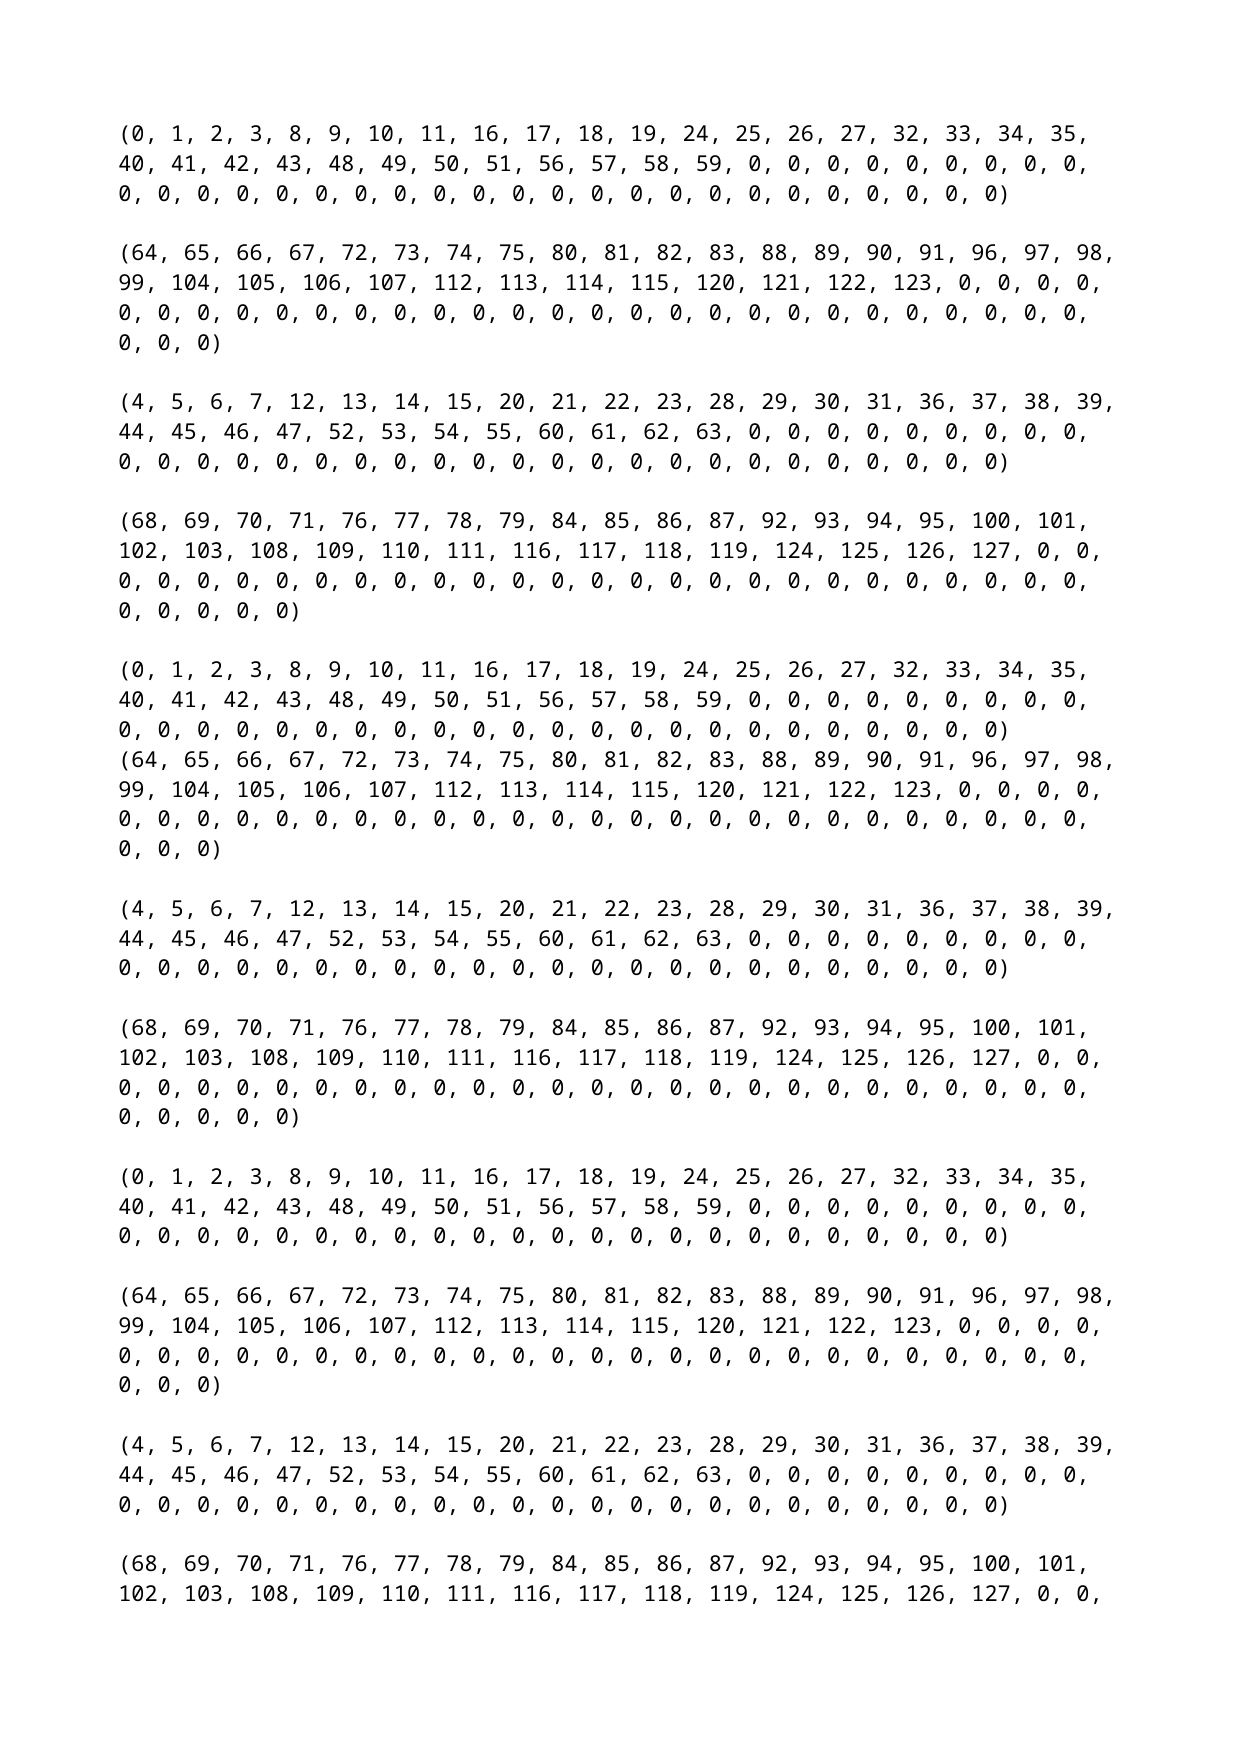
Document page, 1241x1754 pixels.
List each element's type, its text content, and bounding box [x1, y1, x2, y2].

text (4, 5, 6, 7, 12, 13, 14, 15, 20, 21, 22, 23, 28, 29, 30, 31, 36, 37, 38, 39, 44, 45, 46, 47, 52, 53, 54, 55, 60, 61, 62, 63, 0, 0, 0, 0, 0, 0, 0, 0, 0, 0, 0, 0, 0, 0, 0, 0, 0, 0, 0, 0, 0, 0, 0, 0, 0, 0, 0, 0, 0, 0, 0, 0) [118, 893, 1122, 982]
text (64, 65, 66, 67, 72, 73, 74, 75, 80, 81, 82, 83, 88, 89, 90, 91, 96, 97, 98, 99, 104, 105, 106, 107, 112, 113, 114, 115, 120, 121, 122, 123, 0, 0, 0, 0, 0, 0, 0, 0, 0, 0, 0, 0, 0, 0, 0, 0, 0, 0, 0, 0, 0, 0, 0, 0, 0, 0, 0, 0, 0, 0, 0, 0) [118, 744, 1122, 863]
text (4, 5, 6, 7, 12, 13, 14, 15, 20, 21, 22, 23, 28, 29, 30, 31, 36, 37, 38, 39, 44, 45, 46, 47, 52, 53, 54, 55, 60, 61, 62, 63, 0, 0, 0, 0, 0, 0, 0, 0, 0, 0, 0, 0, 0, 0, 0, 0, 0, 0, 0, 0, 0, 0, 0, 0, 0, 0, 0, 0, 0, 0, 0, 0) [118, 1429, 1122, 1518]
text (0, 1, 2, 3, 8, 9, 10, 11, 16, 17, 18, 19, 24, 25, 26, 27, 32, 33, 34, 35, 40, 41, 42, 43, 48, 49, 50, 51, 56, 57, 58, 59, 0, 0, 0, 0, 0, 0, 0, 0, 0, 0, 0, 0, 0, 0, 0, 0, 0, 0, 0, 0, 0, 0, 0, 0, 0, 0, 0, 0, 0, 0, 0, 0) [118, 118, 1122, 207]
text (0, 1, 2, 3, 8, 9, 10, 11, 16, 17, 18, 19, 24, 25, 26, 27, 32, 33, 34, 35, 40, 41, 42, 43, 48, 49, 50, 51, 56, 57, 58, 59, 0, 0, 0, 0, 0, 0, 0, 0, 0, 0, 0, 0, 0, 0, 0, 0, 0, 0, 0, 0, 0, 0, 0, 0, 0, 0, 0, 0, 0, 0, 0, 0) [118, 1161, 1122, 1250]
text (64, 65, 66, 67, 72, 73, 74, 75, 80, 81, 82, 83, 88, 89, 90, 91, 96, 97, 98, 99, 104, 105, 106, 107, 112, 113, 114, 115, 120, 121, 122, 123, 0, 0, 0, 0, 0, 0, 0, 0, 0, 0, 0, 0, 0, 0, 0, 0, 0, 0, 0, 0, 0, 0, 0, 0, 0, 0, 0, 0, 0, 0, 0, 0) [118, 237, 1122, 356]
text (0, 1, 2, 3, 8, 9, 10, 11, 16, 17, 18, 19, 24, 25, 26, 27, 32, 33, 34, 35, 40, 41, 42, 43, 48, 49, 50, 51, 56, 57, 58, 59, 0, 0, 0, 0, 0, 0, 0, 0, 0, 0, 0, 0, 0, 0, 0, 0, 0, 0, 0, 0, 0, 0, 0, 0, 0, 0, 0, 0, 0, 0, 0, 0) [118, 654, 1122, 744]
text (68, 69, 70, 71, 76, 77, 78, 79, 84, 85, 86, 87, 92, 93, 94, 95, 100, 101, 102, 103, 108, 109, 110, 111, 116, 117, 118, 119, 124, 125, 126, 127, 0, 0, 0, 0, 0, 0, 0, 0, 0, 0, 0, 0, 0, 0, 0, 0, 0, 0, 0, 0, 0, 0, 0, 0, 0, 0, 0, 0, 0, 0, 0, 0) [118, 505, 1122, 624]
text (4, 5, 6, 7, 12, 13, 14, 15, 20, 21, 22, 23, 28, 29, 30, 31, 36, 37, 38, 39, 44, 45, 46, 47, 52, 53, 54, 55, 60, 61, 62, 63, 0, 0, 0, 0, 0, 0, 0, 0, 0, 0, 0, 0, 0, 0, 0, 0, 0, 0, 0, 0, 0, 0, 0, 0, 0, 0, 0, 0, 0, 0, 0, 0) [118, 386, 1122, 476]
text (68, 69, 70, 71, 76, 77, 78, 79, 84, 85, 86, 87, 92, 93, 94, 95, 100, 101, 102, 103, 108, 109, 110, 111, 116, 117, 118, 119, 124, 125, 126, 127, 0, 0, 0, 0, 0, 0, 0, 0, 0, 0, 0, 0, 0, 0, 0, 0, 0, 0, 0, 0, 0, 0, 0, 0, 0, 0, 0, 0, 0, 0, 0, 0) [118, 1012, 1122, 1131]
text (64, 65, 66, 67, 72, 73, 74, 75, 80, 81, 82, 83, 88, 89, 90, 91, 96, 97, 98, 99, 104, 105, 106, 107, 112, 113, 114, 115, 120, 121, 122, 123, 0, 0, 0, 0, 0, 0, 0, 0, 0, 0, 0, 0, 0, 0, 0, 0, 0, 0, 0, 0, 0, 0, 0, 0, 0, 0, 0, 0, 0, 0, 0, 0) [118, 1280, 1122, 1399]
text (68, 69, 70, 71, 76, 77, 78, 79, 84, 85, 86, 87, 92, 93, 94, 95, 100, 101, 102, 103, 108, 109, 110, 111, 116, 117, 118, 119, 124, 125, 126, 127, 0, 0, [118, 1548, 1122, 1608]
